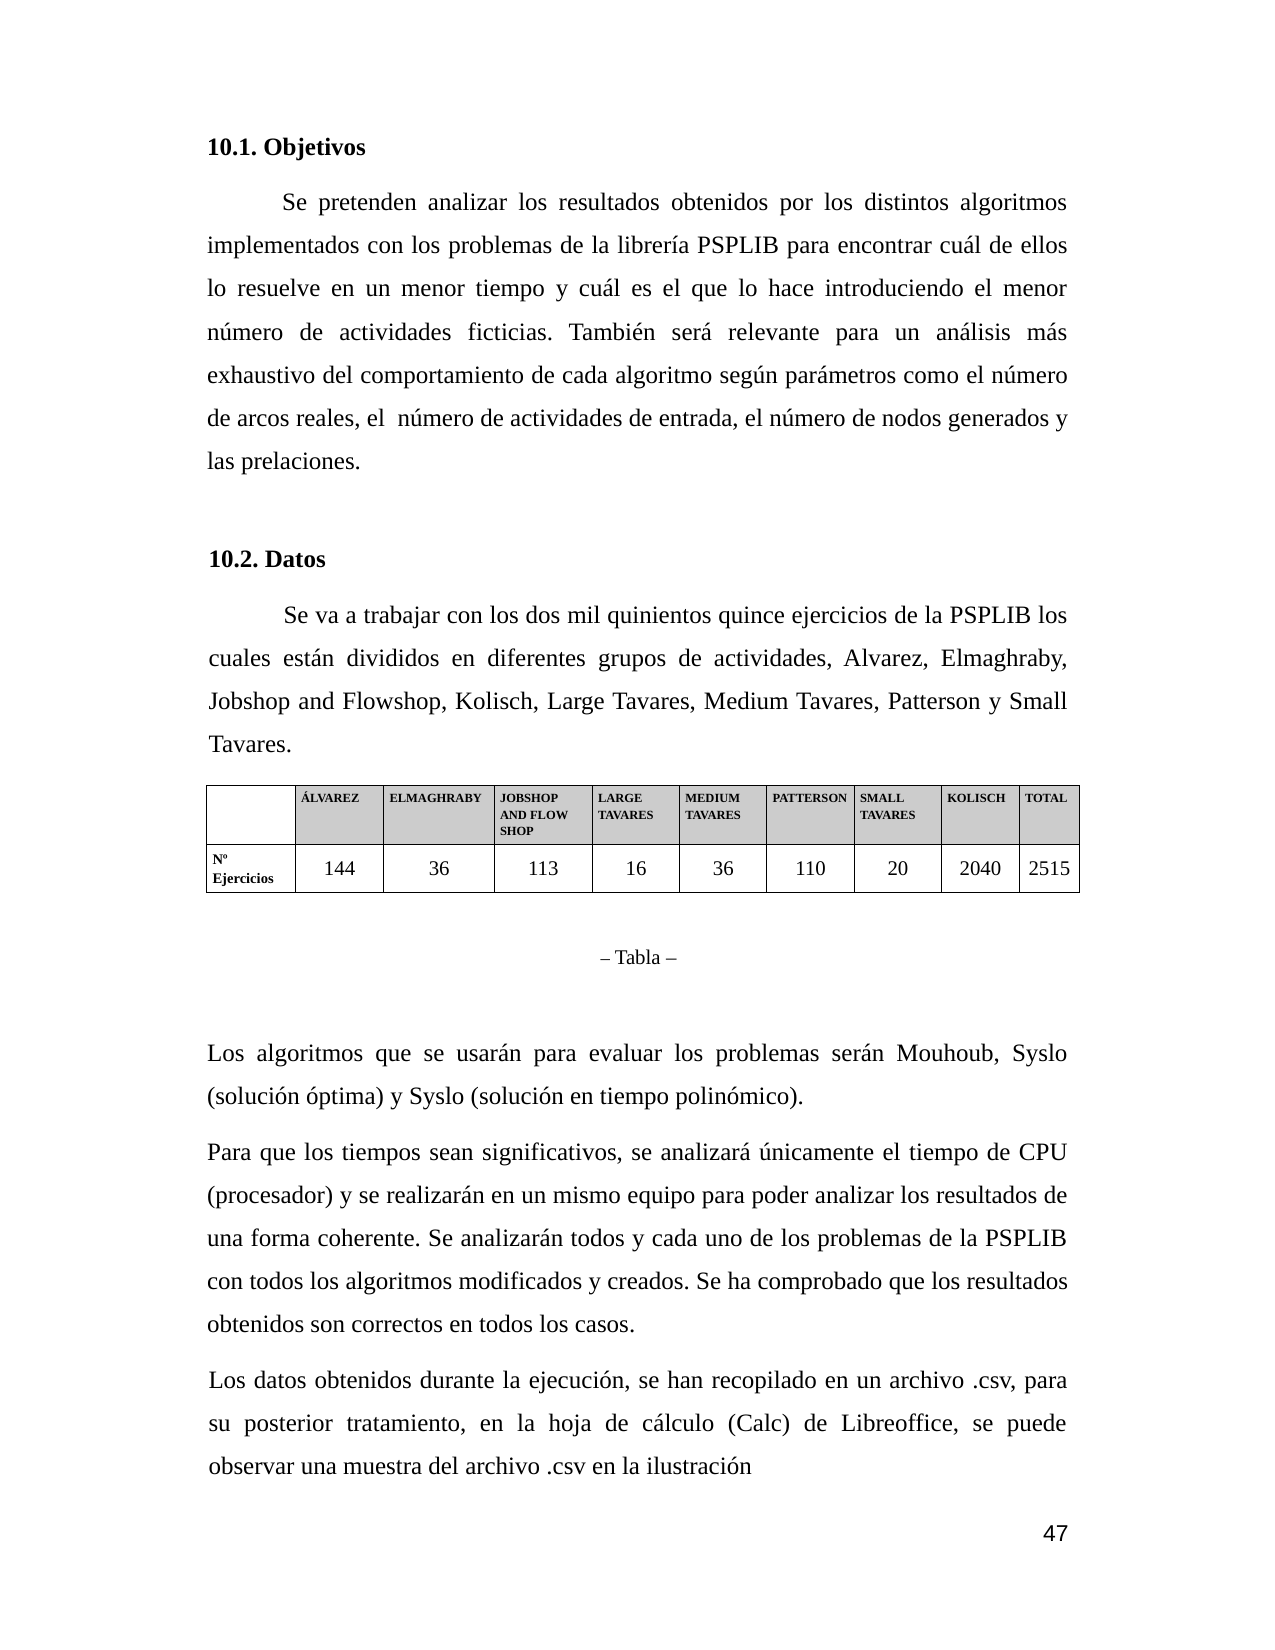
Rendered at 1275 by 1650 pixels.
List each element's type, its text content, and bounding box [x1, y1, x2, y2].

table_cell 110 [767, 845, 854, 892]
table_header PATTERSON [767, 786, 854, 844]
table_cell 113 [495, 845, 592, 892]
text Se pretenden analizar los resultados obtenidos por los distintos algoritmos implementados con los problemas de la librería PSPLIB para encontrar cuál de ellos lo resuelve en un menor tiempo y cuál es el que lo hace introduciendo el menor número de actividades ficticias. También será relevante para un análisis más exhaustivo del comportamiento de cada algoritmo según parámetros como el número de arcos reales, el número de actividades de entrada, el número de nodos generados y las prelaciones. [207, 187, 1068, 475]
text – Tabla – [208, 945, 1068, 969]
table_header MEDIUM TAVARES [680, 786, 766, 844]
table_header JOBSHOP AND FLOW SHOP [495, 786, 592, 844]
table_cell Nº Ejercicios [207, 845, 295, 892]
table_cell 16 [593, 845, 679, 892]
text Los algoritmos que se usarán para evaluar los problemas serán Mouhoub, Syslo (solución óptima) y Syslo (solución en tiempo polinómico). [207, 1038, 1068, 1110]
table_header TOTAL [1020, 786, 1079, 844]
table_header SMALL TAVARES [855, 786, 941, 844]
table_cell 36 [680, 845, 766, 892]
table_cell 144 [296, 845, 383, 892]
table_header ELMAGHRABY [384, 786, 494, 844]
text Se va a trabajar con los dos mil quinientos quince ejercicios de la PSPLIB los cuales están divididos en diferentes grupos de actividades, Alvarez, Elmaghraby, Jobshop and Flowshop, Kolisch, Large Tavares, Medium Tavares, Patterson y Small Tavares. [208, 600, 1068, 758]
table_cell 20 [855, 845, 941, 892]
table_header [207, 786, 295, 844]
table_header LARGE TAVARES [593, 786, 679, 844]
table_cell 2515 [1020, 845, 1079, 892]
text Los datos obtenidos durante la ejecución, se han recopilado en un archivo .csv, para su posterior tratamiento, en la hoja de cálculo (Calc) de Libreoffice, se puede observar una muestra del archivo .csv en la ilustración [208, 1365, 1068, 1480]
text 10.1. Objetivos [207, 132, 1068, 160]
table_header KOLISCH [942, 786, 1019, 844]
table_cell 2040 [942, 845, 1019, 892]
table_cell 36 [384, 845, 494, 892]
text Para que los tiempos sean significativos, se analizará únicamente el tiempo de CPU (procesador) y se realizarán en un mismo equipo para poder analizar los resultados de una forma coherente. Se analizarán todos y cada uno de los problemas de la PSPLIB con todos los algoritmos modificados y creados. Se ha comprobado que los resultados obtenidos son correctos en todos los casos. [207, 1137, 1068, 1338]
text 10.2. Datos [208, 544, 1068, 573]
table_header ÁLVAREZ [296, 786, 383, 844]
